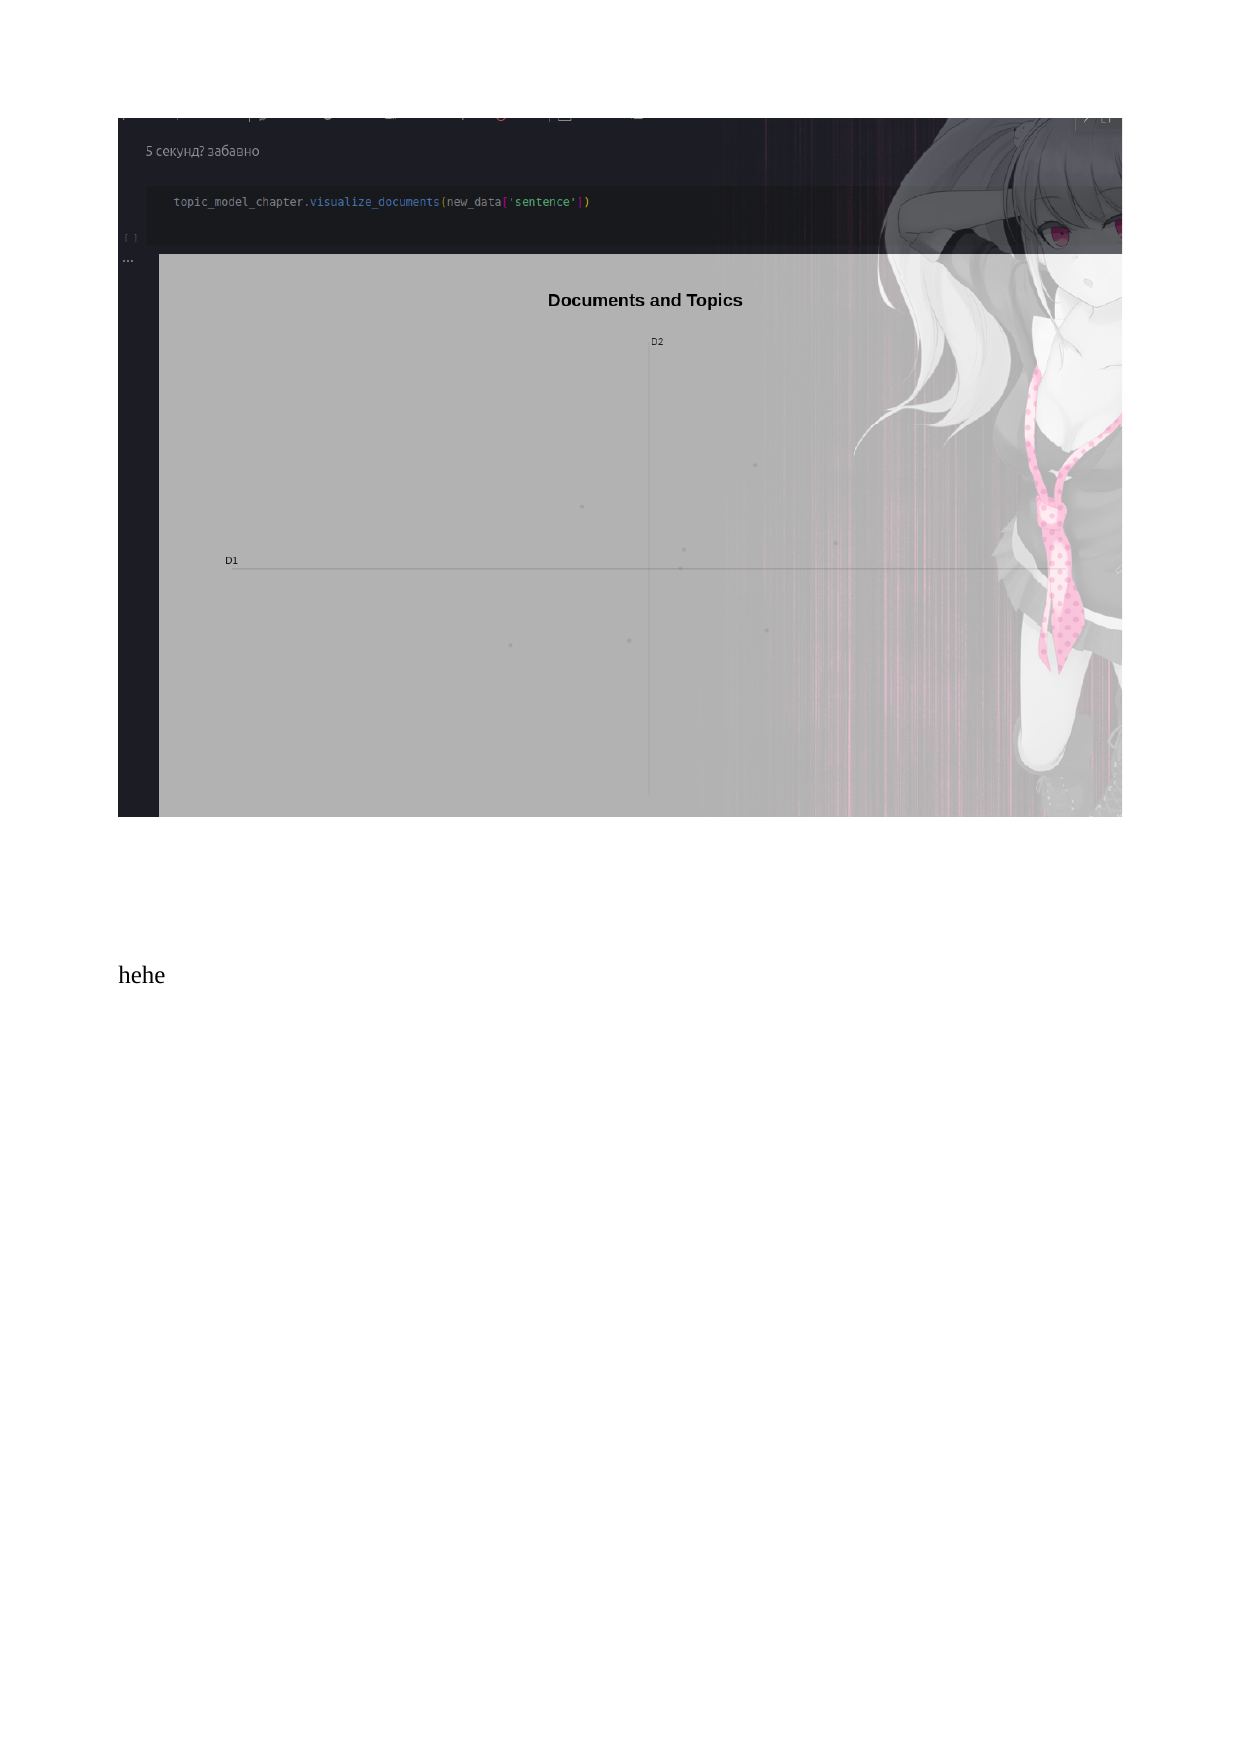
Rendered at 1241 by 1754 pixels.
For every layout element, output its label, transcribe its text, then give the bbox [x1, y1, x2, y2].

picture [118, 118, 1123, 817]
text hehe [118, 961, 1122, 989]
